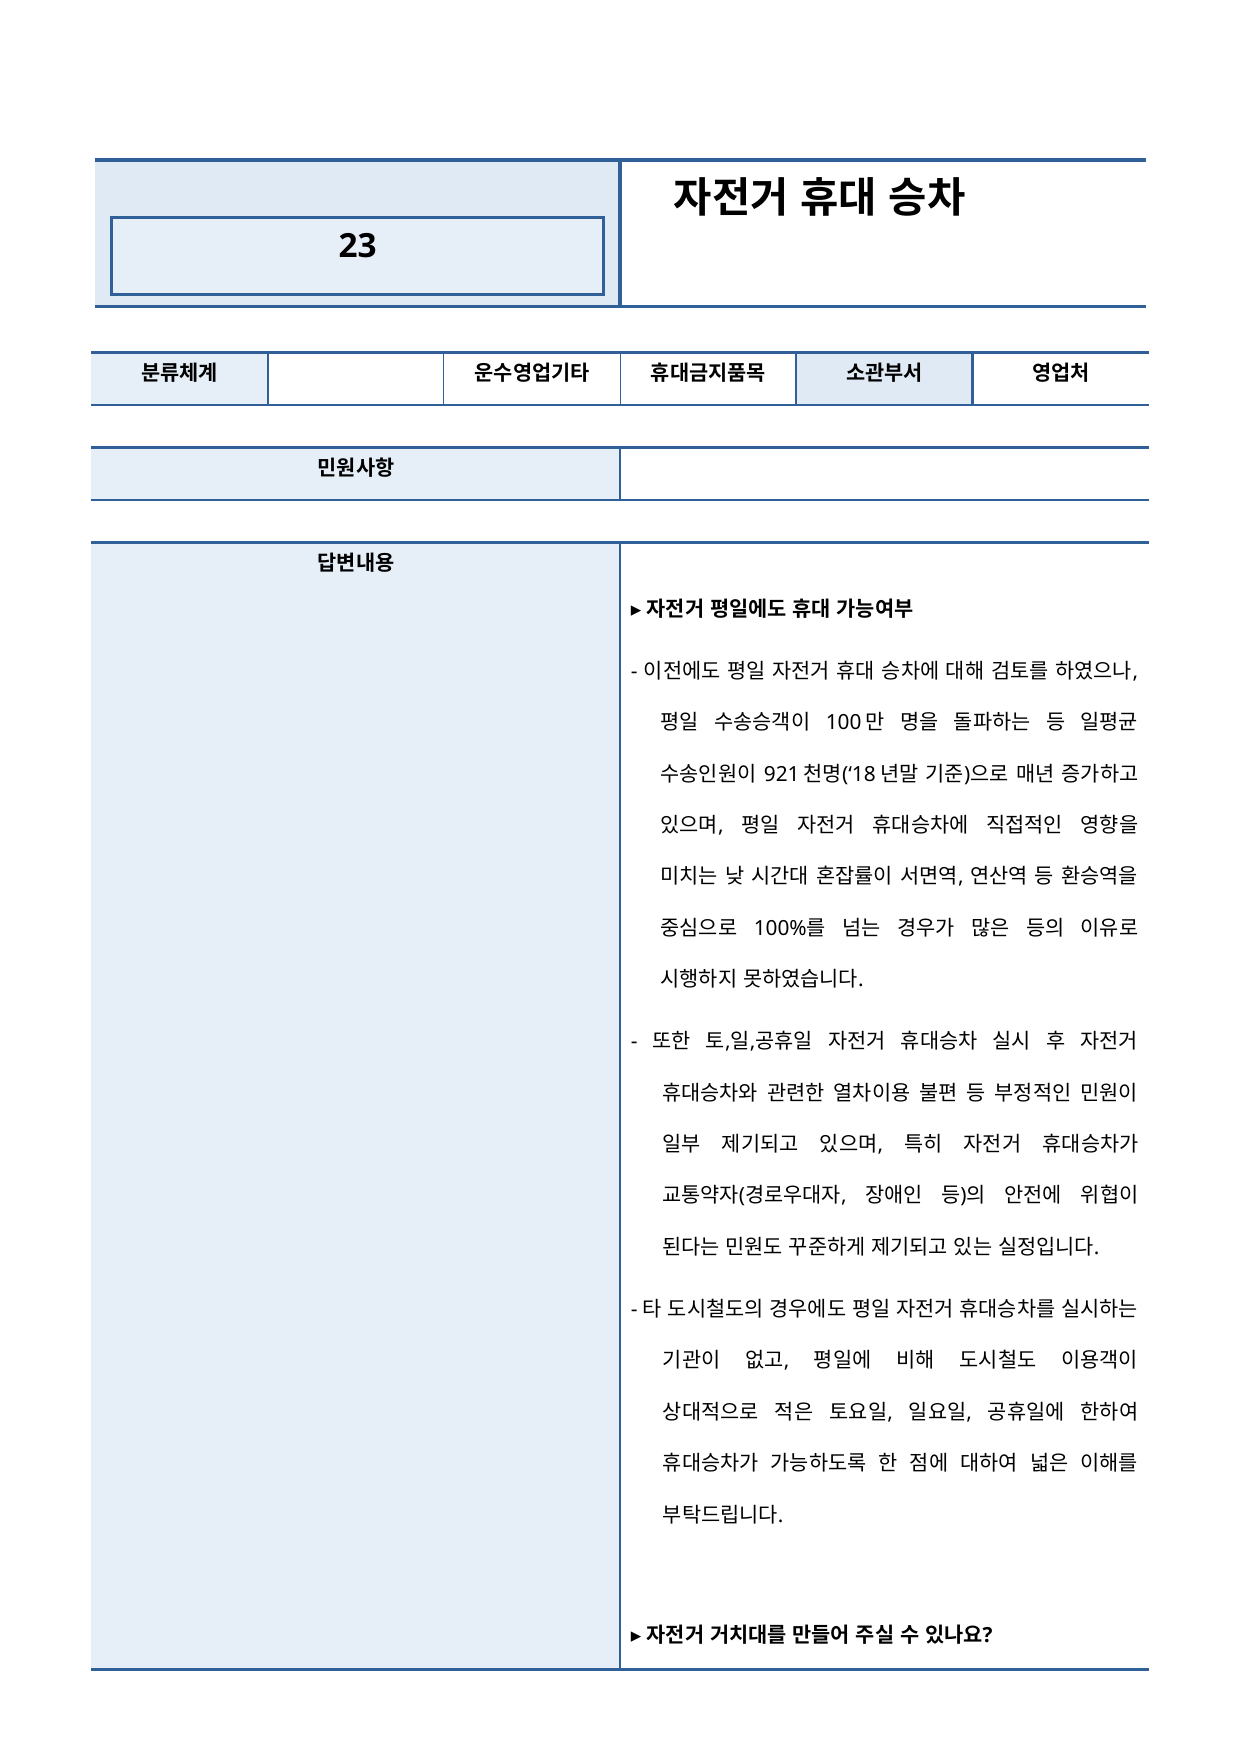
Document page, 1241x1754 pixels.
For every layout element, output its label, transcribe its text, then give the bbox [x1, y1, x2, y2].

table_header [621, 449, 1149, 499]
table_header 자전거 휴대 승차 [622, 162, 1146, 305]
table_header 영업처 [974, 354, 1149, 404]
table_header 휴대금지품목 [621, 354, 795, 404]
table_header ▸ 자전거 평일에도 휴대 가능여부 - 이전에도 평일 자전거 휴대 승차에 대해 검토를 하였으나, 평일 수송승객이 100만 명을 돌파하는 등 일평균 수송인원이 921천명(‘18년말 기준)으로 매년 증가하고 있으며, 평일 자전거 휴대승차에 직접적인 영향을 미치는 낮 시간대 혼잡률이 서면역, 연산역 등 환승역을 중심으로 100%를 넘는 경우가 많은 등의 이유로 시행하지 못하였습니다. - 또한 토,일,공휴일 자전거 휴대승차 실시 후 자전거 휴대승차와 관련한 열차이용 불편 등 부정적인 민원이 일부 제기되고 있으며, 특히 자전거 휴대승차가 교통약자(경로우대자, 장애인 등)의 안전에 위협이 된다는 민원도 꾸준하게 제기되고 있는 실정입니다. - 타 도시철도의 경우에도 평일 자전거 휴대승차를 실시하는 기관이 없고, 평일에 비해 도시철도 이용객이 상대적으로 적은 토요일, 일요일, 공휴일에 한하여 휴대승차가 가능하도록 한 점에 대하여 넓은 이해를 부탁드립니다. ▸ 자전거 거치대를 만들어 주실 수 있나요? [621, 544, 1149, 1668]
table_header 23 [113, 219, 602, 293]
table_header 분류체계 [91, 354, 267, 404]
table_header 운수영업기타 [444, 354, 620, 404]
table_header [95, 162, 618, 305]
table_header 답변내용 [91, 544, 619, 1668]
table_header [269, 354, 443, 404]
table_header 소관부서 [797, 354, 971, 404]
table_header 민원사항 [91, 449, 619, 499]
